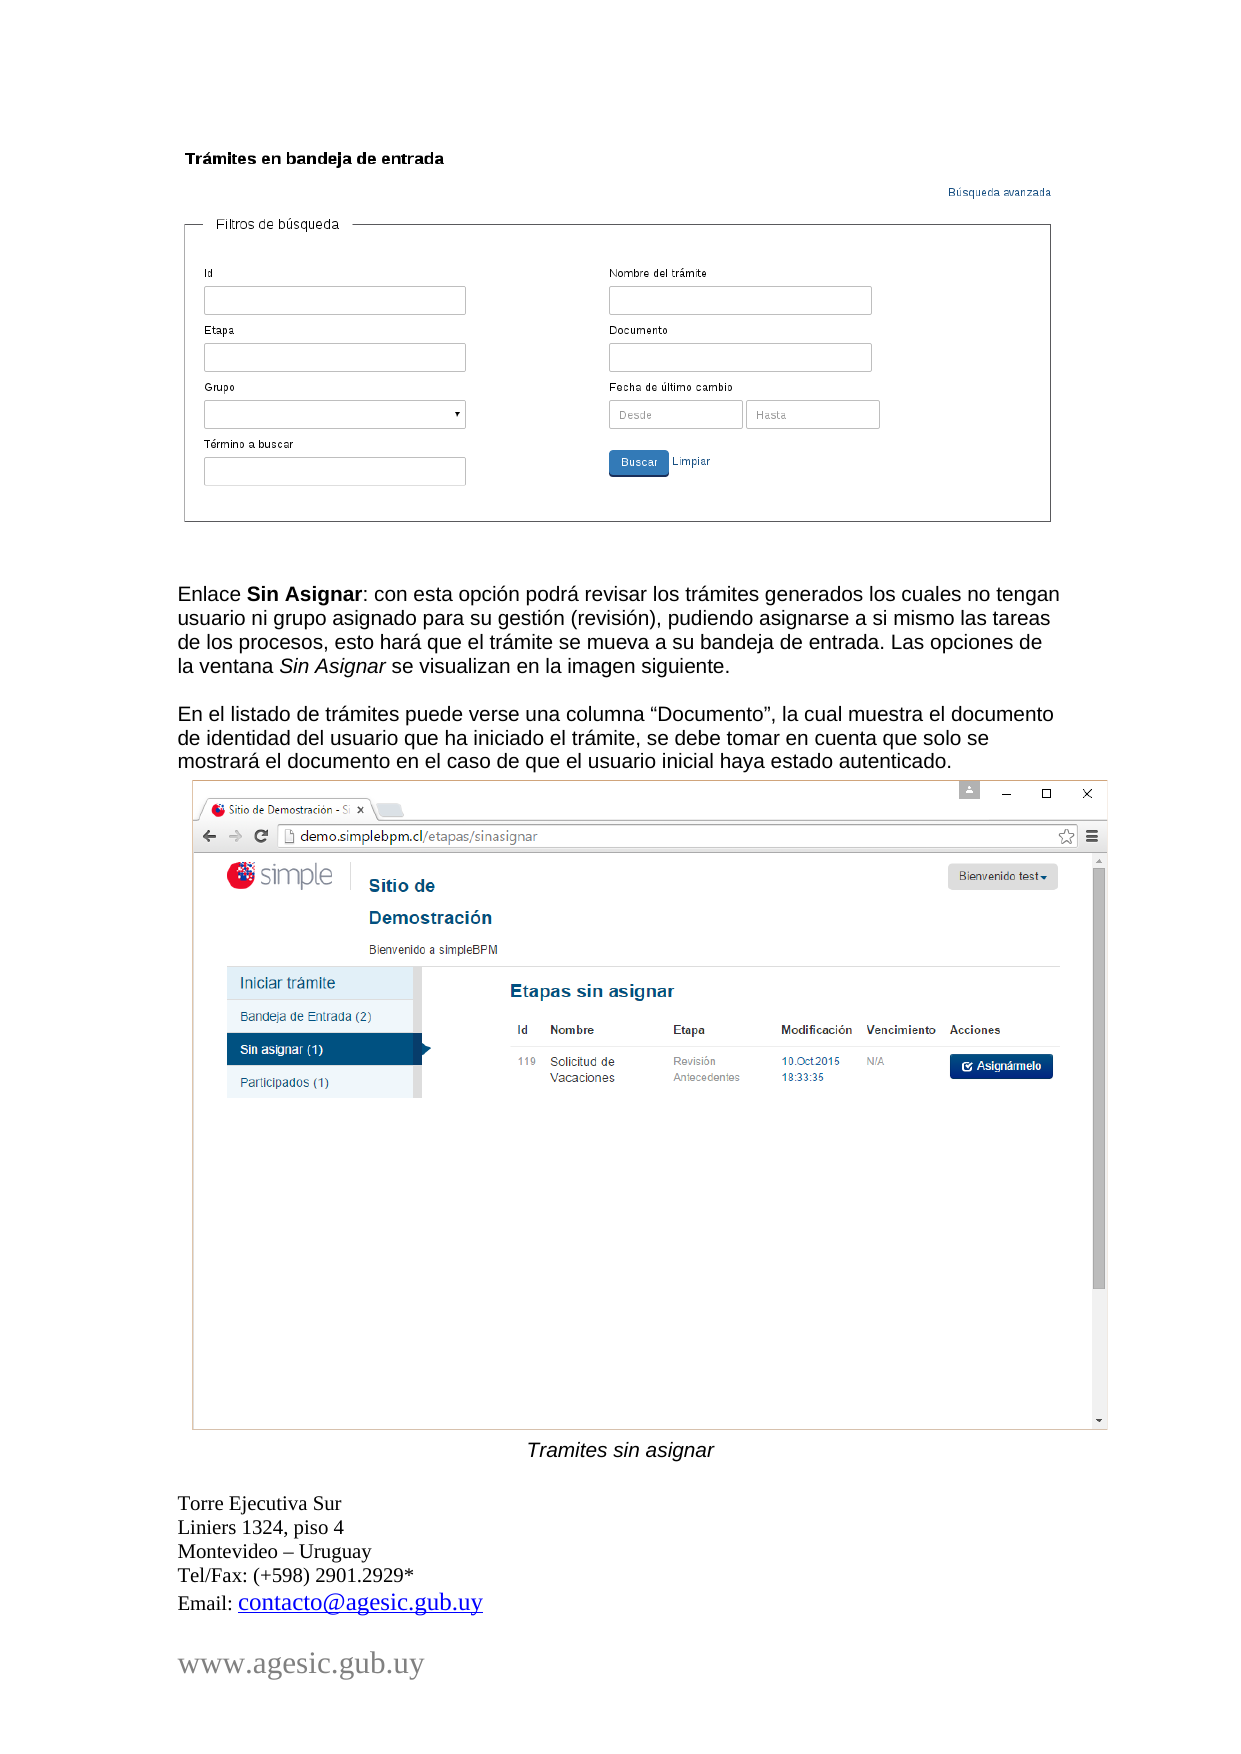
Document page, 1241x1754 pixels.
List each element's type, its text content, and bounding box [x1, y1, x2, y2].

picture [177, 147, 1063, 534]
text En el listado de trámites puede verse una columna “Documento”, la cual muestra el documento de identidad del usuario que ha iniciado el trámite, se debe tomar en cuenta que solo se mostrará el documento en el caso de que el usuario inicial haya estado autenticado. [177, 701, 1063, 773]
text Tramites sin asignar [177, 1437, 1063, 1461]
text Enlace Sin Asignar: con esta opción podrá revisar los trámites generados los cuales no tengan usuario ni grupo asignado para su gestión (revisión), pudiendo asignarse a si mismo las tareas de los procesos, esto hará que el trámite se mueva a su bandeja de entrada. Las opciones de la ventana Sin Asignar se visualizan en la imagen siguiente. [177, 582, 1063, 677]
picture [192, 780, 1108, 1430]
